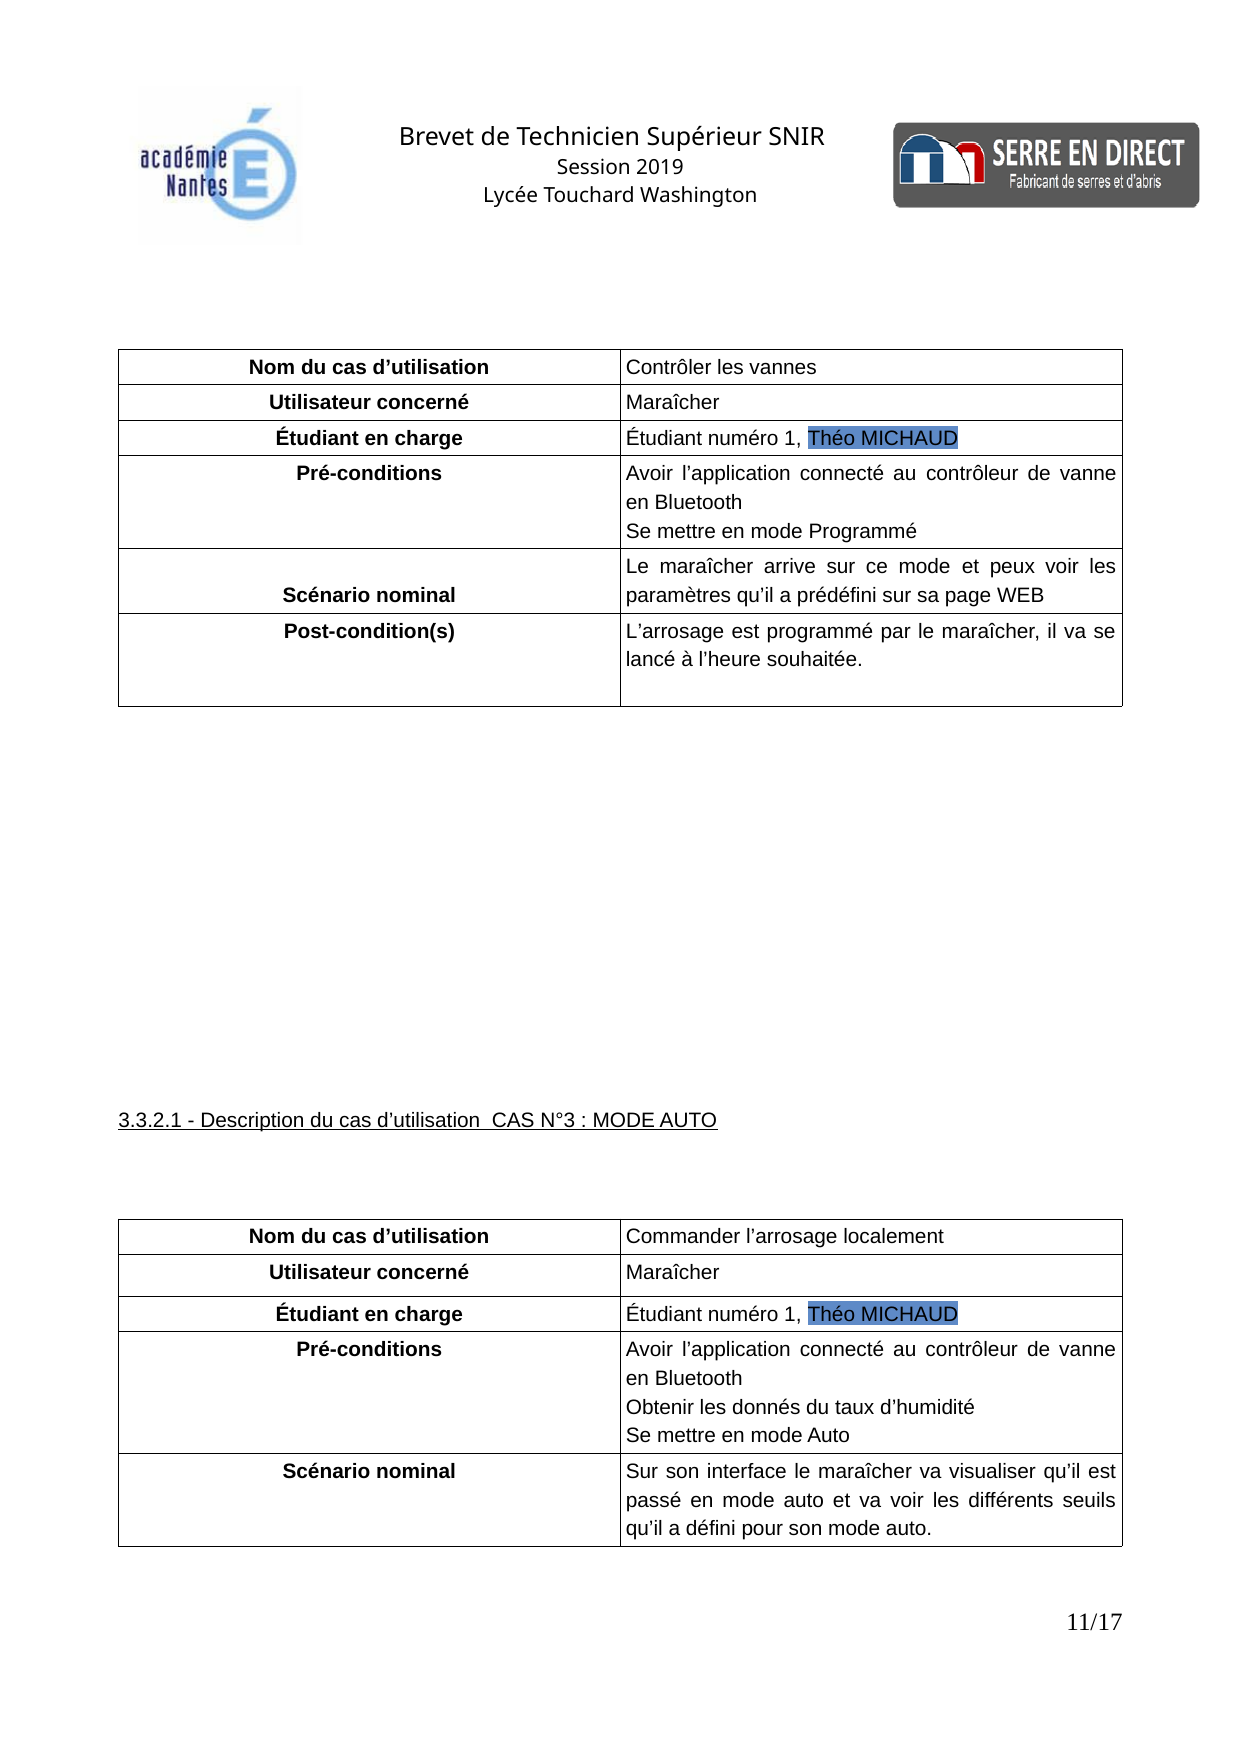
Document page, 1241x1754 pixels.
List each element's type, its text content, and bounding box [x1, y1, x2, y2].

table_cell Étudiant numéro 1, Théo MICHAUD [621, 421, 1122, 455]
table_header Contrôler les vannes [621, 350, 1122, 384]
table_cell Sur son interface le maraîcher va visualiser qu’il est passé en mode auto et va voir les différents seuils qu’il a défini pour son mode auto. [621, 1454, 1122, 1546]
picture [888, 120, 1203, 212]
table_cell Avoir l’application connecté au contrôleur de vanne en Bluetooth Se mettre en mode Programmé [621, 456, 1122, 548]
table_cell Pré-conditions [119, 456, 620, 548]
table_cell Maraîcher [621, 385, 1122, 420]
table_cell Utilisateur concerné [119, 1255, 620, 1296]
table_header Nom du cas d’utilisation [119, 350, 620, 384]
picture [113, 86, 322, 248]
table_cell Avoir l’application connecté au contrôleur de vanne en Bluetooth Obtenir les donnés du taux d’humidité Se mettre en mode Auto [621, 1332, 1122, 1453]
table_cell Étudiant en charge [119, 421, 620, 455]
table_cell L’arrosage est programmé par le maraîcher, il va se lancé à l’heure souhaitée. [621, 614, 1122, 706]
table_cell Scénario nominal [119, 549, 620, 613]
table_cell Maraîcher [621, 1255, 1122, 1296]
table_cell Utilisateur concerné [119, 385, 620, 420]
table_cell Pré-conditions [119, 1332, 620, 1453]
table_cell Le maraîcher arrive sur ce mode et peux voir les paramètres qu’il a prédéfini sur sa page WEB [621, 549, 1122, 613]
table_cell Post-condition(s) [119, 614, 620, 706]
table_header Commander l’arrosage localement [621, 1220, 1122, 1254]
table_cell Étudiant en charge [119, 1297, 620, 1331]
table_cell Étudiant numéro 1, Théo MICHAUD [621, 1297, 1122, 1331]
text 3.3.2.1 - Description du cas d’utilisation CAS N°3 : MODE AUTO [118, 1108, 1122, 1132]
table_cell Scénario nominal [119, 1454, 620, 1546]
table_header Nom du cas d’utilisation [119, 1220, 620, 1254]
